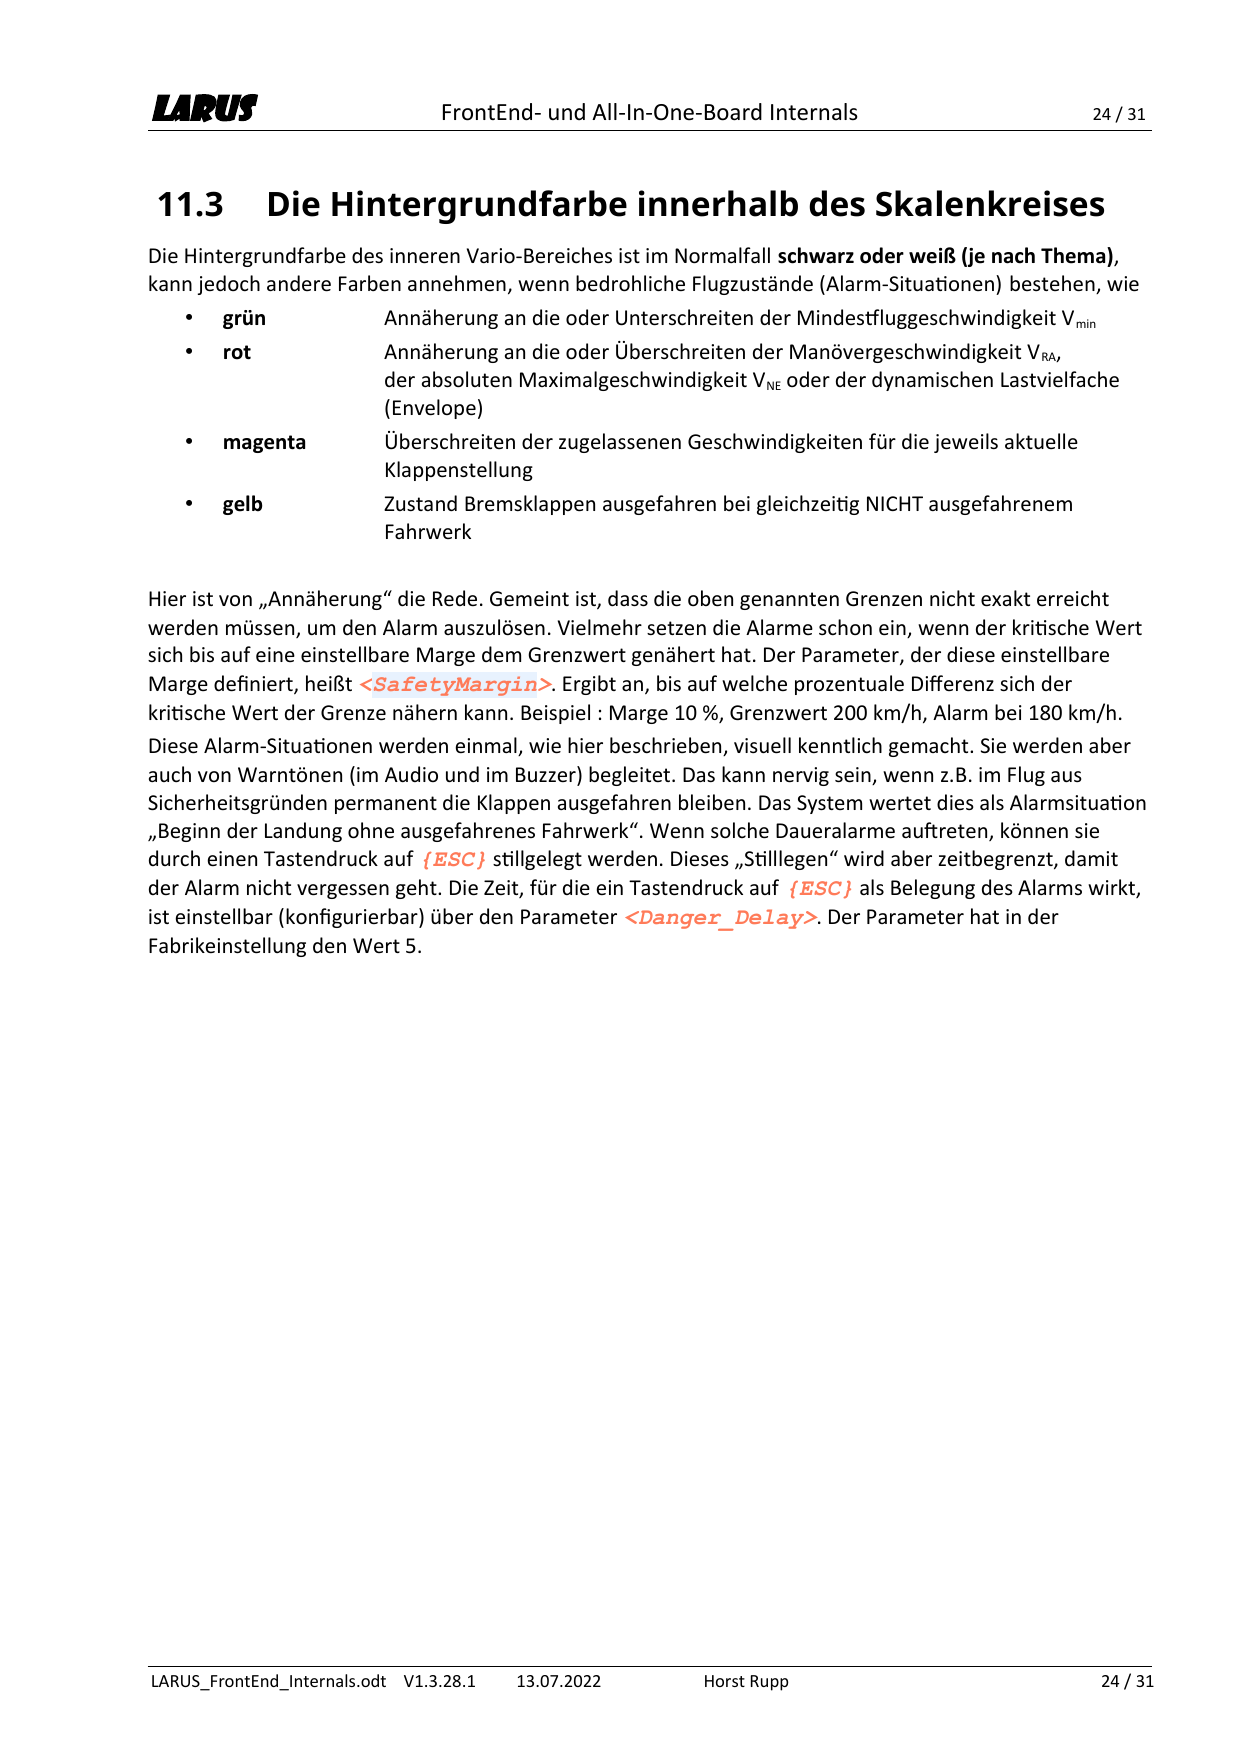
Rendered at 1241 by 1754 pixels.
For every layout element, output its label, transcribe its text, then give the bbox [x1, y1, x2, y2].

list magenta Überschreiten der zugelassenen Geschwindigkeiten für die jeweils aktuelle Klappenstellung [185, 427, 1152, 483]
list grün Annäherung an die oder Unterschreiten der Mindestfluggeschwindigkeit Vmin [185, 303, 1152, 331]
text Hier ist von „Annäherung“ die Rede. Gemeint ist, dass die oben genannten Grenzen nicht exakt erreicht werden müssen, um den Alarm auszulösen. Vielmehr setzen die Alarme schon ein, wenn der kritische Wert sich bis auf eine einstellbare Marge dem Grenzwert genähert hat. Der Parameter, der diese einstellbare Marge definiert, heißt <SafetyMargin>. Ergibt an, bis auf welche prozentuale Differenz sich der kritische Wert der Grenze nähern kann. Beispiel : Marge 10 %, Grenzwert 200 km/h, Alarm bei 180 km/h. [148, 584, 1152, 726]
list rot Annäherung an die oder Überschreiten der Manövergeschwindigkeit VRA, der absoluten Maximalgeschwindigkeit VNE oder der dynamischen Lastvielfache (Envelope) [185, 337, 1152, 421]
subtitle Die Hintergrundfarbe innerhalb des Skalenkreises [148, 168, 1152, 226]
text Diese Alarm-Situationen werden einmal, wie hier beschrieben, visuell kenntlich gemacht. Sie werden aber auch von Warntönen (im Audio und im Buzzer) begleitet. Das kann nervig sein, wenn z.B. im Flug aus Sicherheitsgründen permanent die Klappen ausgefahren bleiben. Das System wertet dies als Alarmsituation „Beginn der Landung ohne ausgefahrenes Fahrwerk“. Wenn solche Daueralarme auftreten, können sie durch einen Tastendruck auf {ESC} stillgelegt werden. Dieses „Stilllegen“ wird aber zeitbegrenzt, damit der Alarm nicht vergessen geht. Die Zeit, für die ein Tastendruck auf {ESC} als Belegung des Alarms wirkt, ist einstellbar (konfigurierbar) über den Parameter <Danger_Delay>. Der Parameter hat in der Fabrikeinstellung den Wert 5. [148, 732, 1152, 959]
list gelb Zustand Bremsklappen ausgefahren bei gleichzeitig NICHT ausgefahrenem Fahrwerk [185, 489, 1152, 545]
text Die Hintergrundfarbe des inneren Vario-Bereiches ist im Normalfall schwarz oder weiß (je nach Thema), kann jedoch andere Farben annehmen, wenn bedrohliche Flugzustände (Alarm-Situationen) bestehen, wie [148, 241, 1152, 297]
